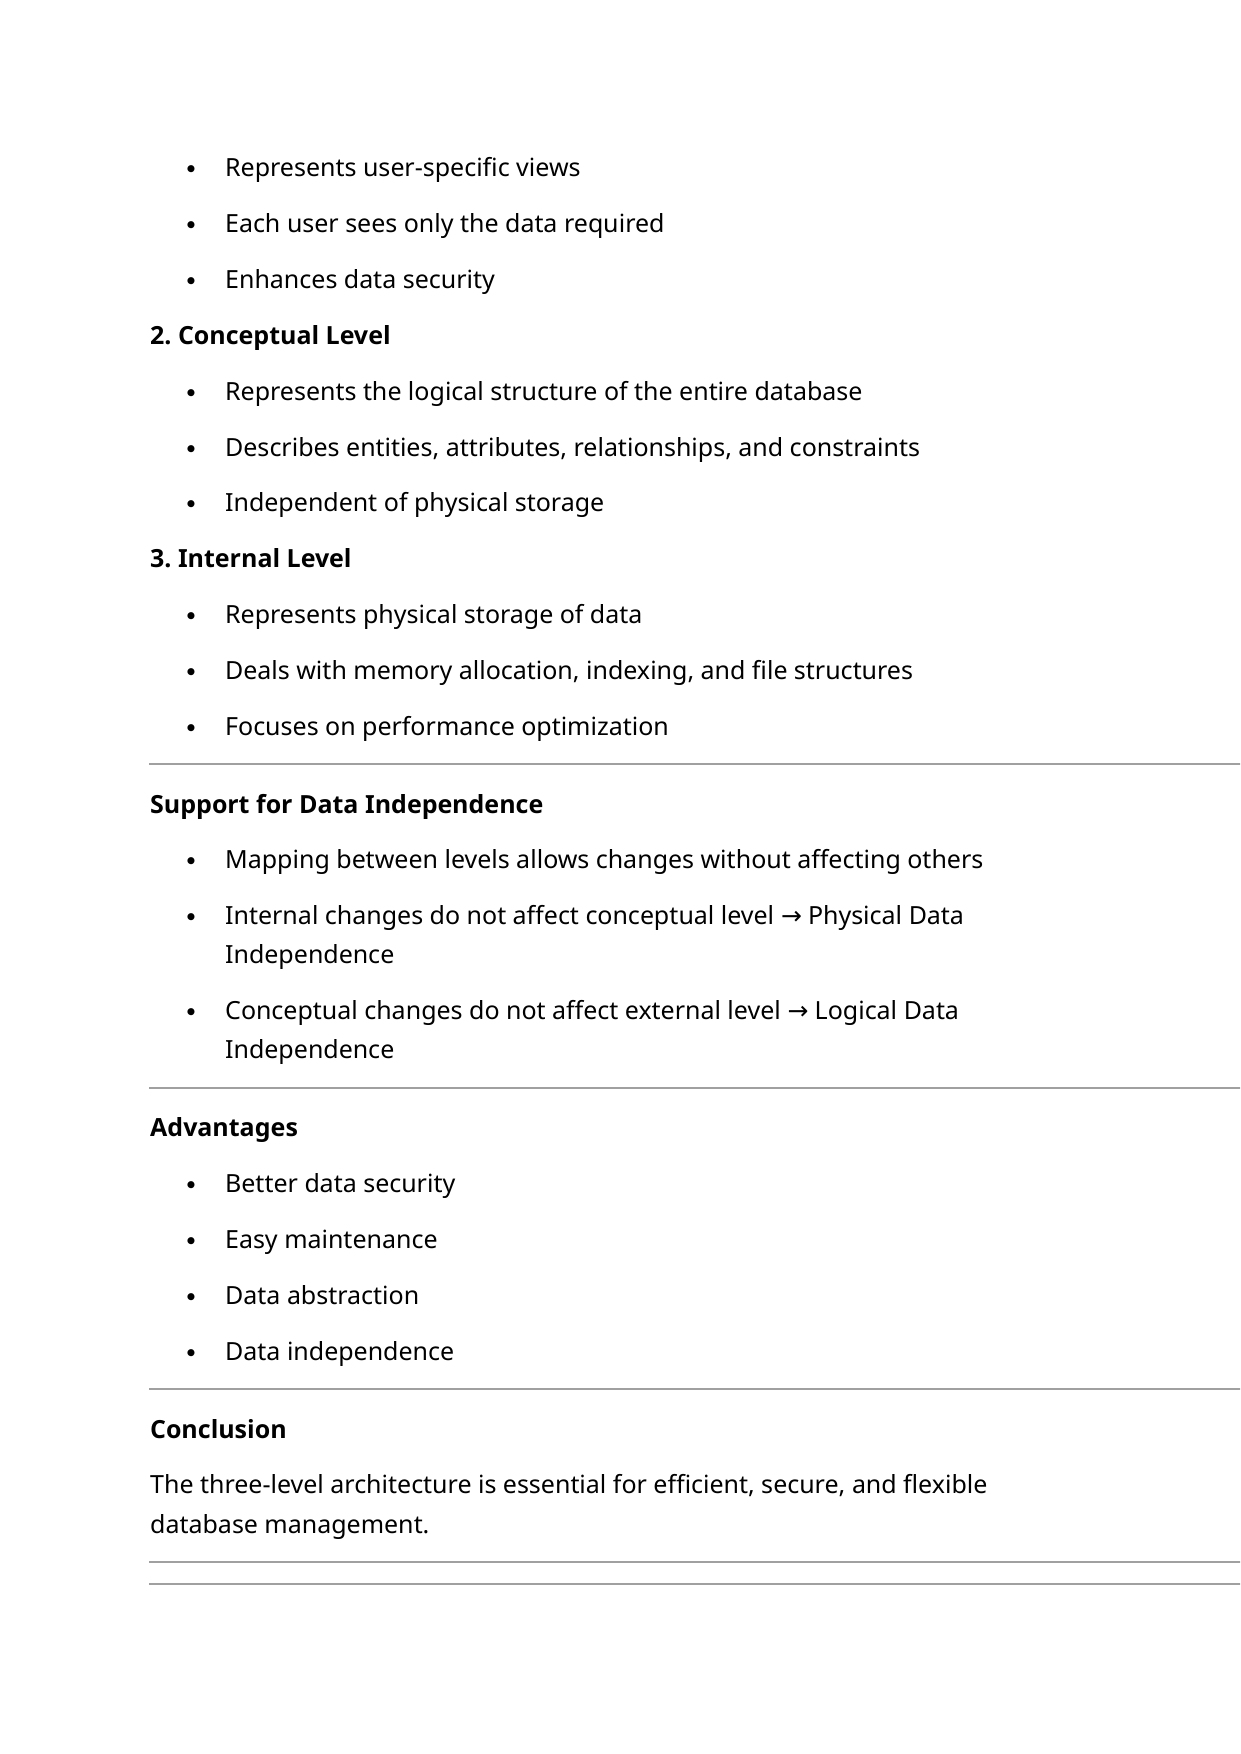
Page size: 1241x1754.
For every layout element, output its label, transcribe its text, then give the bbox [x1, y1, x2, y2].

text Support for Data Independence [150, 786, 1090, 820]
list Represents the logical structure of the entire database [187, 373, 1090, 407]
list Conceptual changes do not affect external level → Logical Data Independence [187, 993, 1090, 1066]
list Represents user-specific views [187, 150, 1090, 184]
list Data abstraction [187, 1277, 1090, 1312]
list Represents physical storage of data [187, 597, 1090, 631]
list Deals with memory allocation, indexing, and file structures [187, 652, 1090, 687]
list Enhances data security [187, 262, 1090, 296]
text Conclusion [150, 1411, 1090, 1445]
list Each user sees only the data required [187, 206, 1090, 240]
list Describes entities, attributes, relationships, and constraints [187, 429, 1090, 463]
text 3. Internal Level [150, 541, 1090, 575]
list Easy maintenance [187, 1222, 1090, 1256]
list Independent of physical storage [187, 485, 1090, 519]
list Focuses on performance optimization [187, 708, 1090, 742]
list Internal changes do not affect conceptual level → Physical Data Independence [187, 898, 1090, 971]
list Better data security [187, 1166, 1090, 1200]
text The three-level architecture is essential for efficient, secure, and flexible database management. [150, 1467, 1090, 1540]
text 2. Conceptual Level [150, 317, 1090, 352]
list Data independence [187, 1333, 1090, 1367]
list Mapping between levels allows changes without affecting others [187, 842, 1090, 876]
text Advantages [150, 1110, 1090, 1144]
